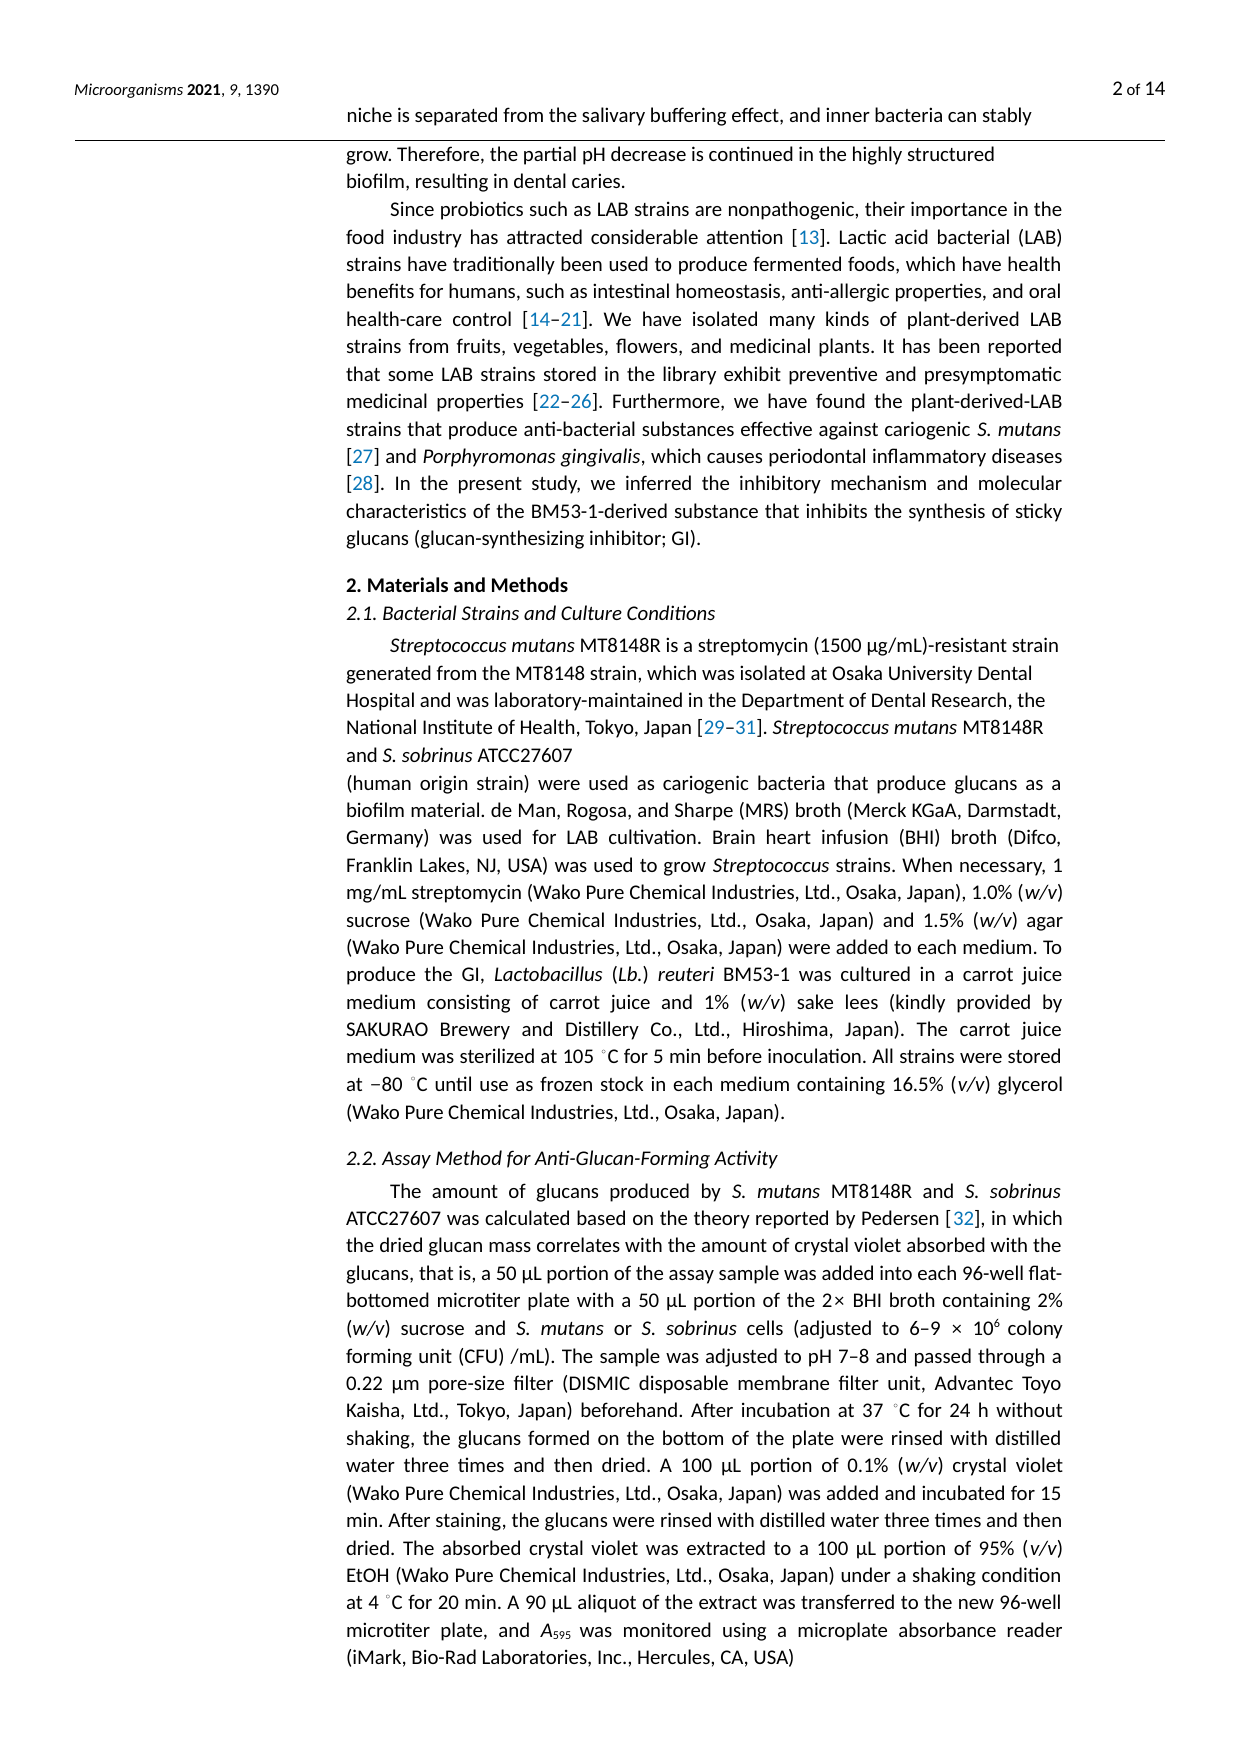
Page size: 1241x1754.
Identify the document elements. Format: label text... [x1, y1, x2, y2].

text The amount of glucans produced by S. mutans MT8148R and S. sobrinus ATCC27607 was calculated based on the theory reported by Pedersen [32], in which the dried glucan mass correlates with the amount of crystal violet absorbed with the glucans, that is, a 50 µL portion of the assay sample was added into each 96-well flat-bottomed microtiter plate with a 50 µL portion of the 2× BHI broth containing 2% (w/v) sucrose and S. mutans or S. sobrinus cells (adjusted to 6–9 × 106 colony forming unit (CFU) /mL). The sample was adjusted to pH 7–8 and passed through a 0.22 µm pore-size filter (DISMIC disposable membrane filter unit, Advantec Toyo Kaisha, Ltd., Tokyo, Japan) beforehand. After incubation at 37 ◦C for 24 h without shaking, the glucans formed on the bottom of the plate were rinsed with distilled water three times and then dried. A 100 µL portion of 0.1% (w/v) crystal violet (Wako Pure Chemical Industries, Ltd., Osaka, Japan) was added and incubated for 15 min. After staining, the glucans were rinsed with distilled water three times and then dried. The absorbed crystal violet was extracted to a 100 µL portion of 95% (v/v) EtOH (Wako Pure Chemical Industries, Ltd., Osaka, Japan) under a shaking condition at 4 ◦C for 20 min. A 90 µL aliquot of the extract was transferred to the new 96-well microtiter plate, and A595 was monitored using a microplate absorbance reader (iMark, Bio-Rad Laboratories, Inc., Hercules, CA, USA) [346, 1178, 1063, 1670]
subtitle 2. Materials and Methods [346, 572, 1064, 598]
text Since probiotics such as LAB strains are nonpathogenic, their importance in the food industry has attracted considerable attention [13]. Lactic acid bacterial (LAB) strains have traditionally been used to produce fermented foods, which have health benefits for humans, such as intestinal homeostasis, anti-allergic properties, and oral health-care control [14–21]. We have isolated many kinds of plant-derived LAB strains from fruits, vegetables, flowers, and medicinal plants. It has been reported that some LAB strains stored in the library exhibit preventive and presymptomatic medicinal properties [22–26]. Furthermore, we have found the plant-derived-LAB strains that produce anti-bacterial substances effective against cariogenic S. mutans [27] and Porphyromonas gingivalis, which causes periodontal inflammatory diseases [28]. In the present study, we inferred the inhibitory mechanism and molecular characteristics of the BM53-1-derived substance that inhibits the synthesis of sticky glucans (glucan-synthesizing inhibitor; GI). [346, 197, 1063, 551]
subtitle 2.2. Assay Method for Anti-Glucan-Forming Activity [346, 1146, 1064, 1171]
text (human origin strain) were used as cariogenic bacteria that produce glucans as a biofilm material. de Man, Rogosa, and Sharpe (MRS) broth (Merck KGaA, Darmstadt, Germany) was used for LAB cultivation. Brain heart infusion (BHI) broth (Difco, Franklin Lakes, NJ, USA) was used to grow Streptococcus strains. When necessary, 1 mg/mL streptomycin (Wako Pure Chemical Industries, Ltd., Osaka, Japan), 1.0% (w/v) sucrose (Wako Pure Chemical Industries, Ltd., Osaka, Japan) and 1.5% (w/v) agar (Wako Pure Chemical Industries, Ltd., Osaka, Japan) were added to each medium. To produce the GI, Lactobacillus (Lb.) reuteri BM53-1 was cultured in a carrot juice medium consisting of carrot juice and 1% (w/v) sake lees (kindly provided by SAKURAO Brewery and Distillery Co., Ltd., Hiroshima, Japan). The carrot juice medium was sterilized at 105 ◦C for 5 min before inoculation. All strains were stored at −80 ◦C until use as frozen stock in each medium containing 16.5% (v/v) glycerol (Wako Pure Chemical Industries, Ltd., Osaka, Japan). [346, 770, 1063, 1124]
text Streptococcus mutans MT8148R is a streptomycin (1500 µg/mL)-resistant strain generated from the MT8148 strain, which was isolated at Osaka University Dental Hospital and was laboratory-maintained in the Department of Dental Research, the National Institute of Health, Tokyo, Japan [29–31]. Streptococcus mutans MT8148R and S. sobrinus ATCC27607 [346, 632, 1064, 767]
text niche is separated from the salivary buffering effect, and inner bacteria can stably grow. Therefore, the partial pH decrease is continued in the highly structured biofilm, resulting in dental caries. [346, 102, 1064, 194]
subtitle 2.1. Bacterial Strains and Culture Conditions [346, 600, 1064, 625]
